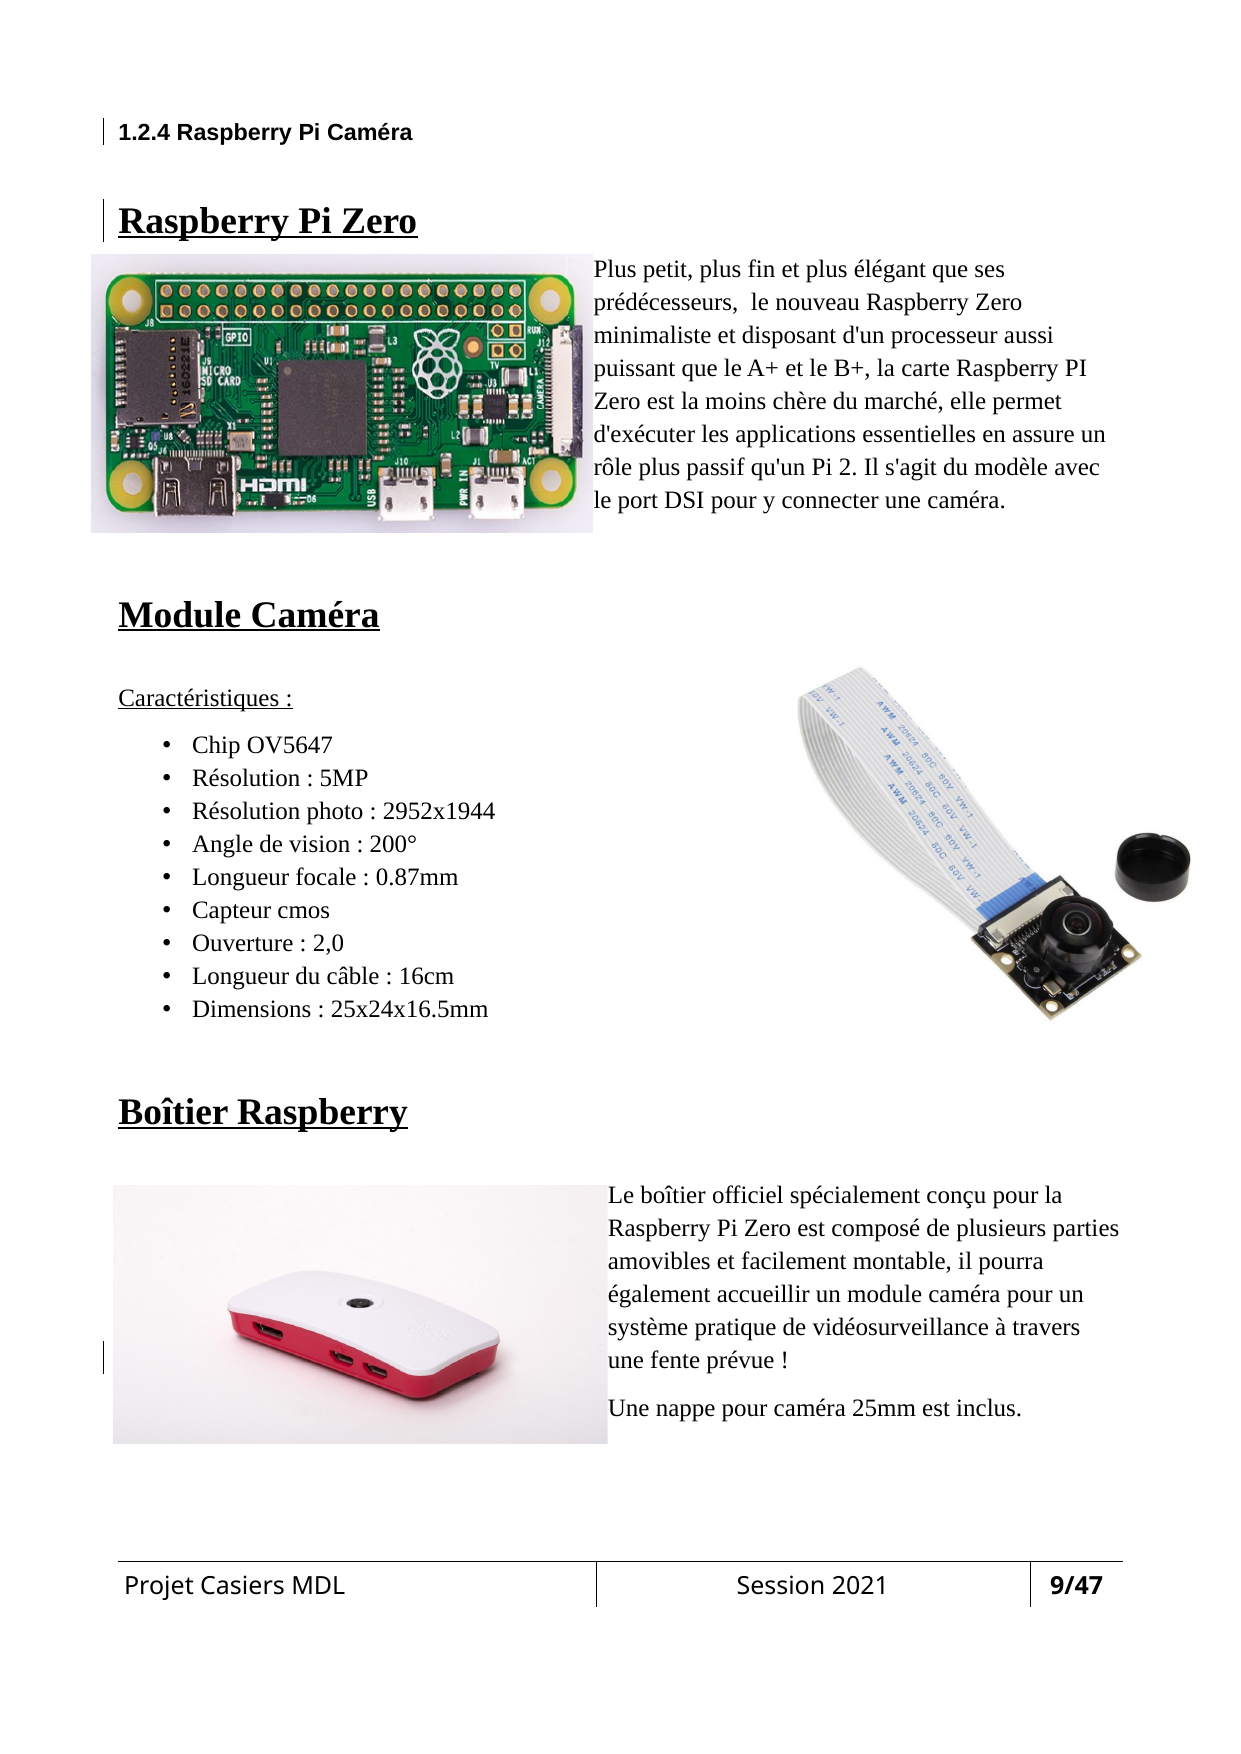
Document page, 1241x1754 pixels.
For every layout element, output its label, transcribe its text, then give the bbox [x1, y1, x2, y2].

picture [90, 254, 594, 533]
list Dimensions : 25x24x16.5mm [162, 994, 795, 1023]
list Résolution : 5MP [162, 763, 795, 792]
text Boîtier Raspberry [118, 1090, 1122, 1133]
list Résolution photo : 2952x1944 [162, 796, 795, 825]
text Raspberry Pi Zero [118, 199, 1122, 242]
text Plus petit, plus fin et plus élégant que ses prédécesseurs, le nouveau Raspberry Zero minimaliste et disposant d'un processeur aussi puissant que le A+ et le B+, la carte Raspberry PI Zero est la moins chère du marché, elle permet d'exécuter les applications essentielles en assure un rôle plus passif qu'un Pi 2. Il s'agit du modèle avec le port DSI pour y connecter une caméra. [594, 254, 1122, 514]
subtitle 1.2.4 Raspberry Pi Caméra [118, 118, 1122, 145]
text Une nappe pour caméra 25mm est inclus. [608, 1393, 1122, 1422]
list Capteur cmos [162, 895, 795, 924]
list Angle de vision : 200° [162, 829, 795, 858]
list Chip OV5647 [162, 730, 795, 759]
text Module Caméra [118, 592, 1122, 635]
picture [112, 1185, 608, 1444]
picture [795, 663, 1192, 1026]
list Longueur du câble : 16cm [162, 961, 795, 990]
list Ouverture : 2,0 [162, 928, 795, 957]
text Le boîtier officiel spécialement conçu pour la Raspberry Pi Zero est composé de plusieurs parties amovibles et facilement montable, il pourra également accueillir un module caméra pour un système pratique de vidéosurveillance à travers une fente prévue ! [118, 1180, 1122, 1374]
list Longueur focale : 0.87mm [162, 862, 795, 891]
text Caractéristiques : [118, 683, 795, 711]
